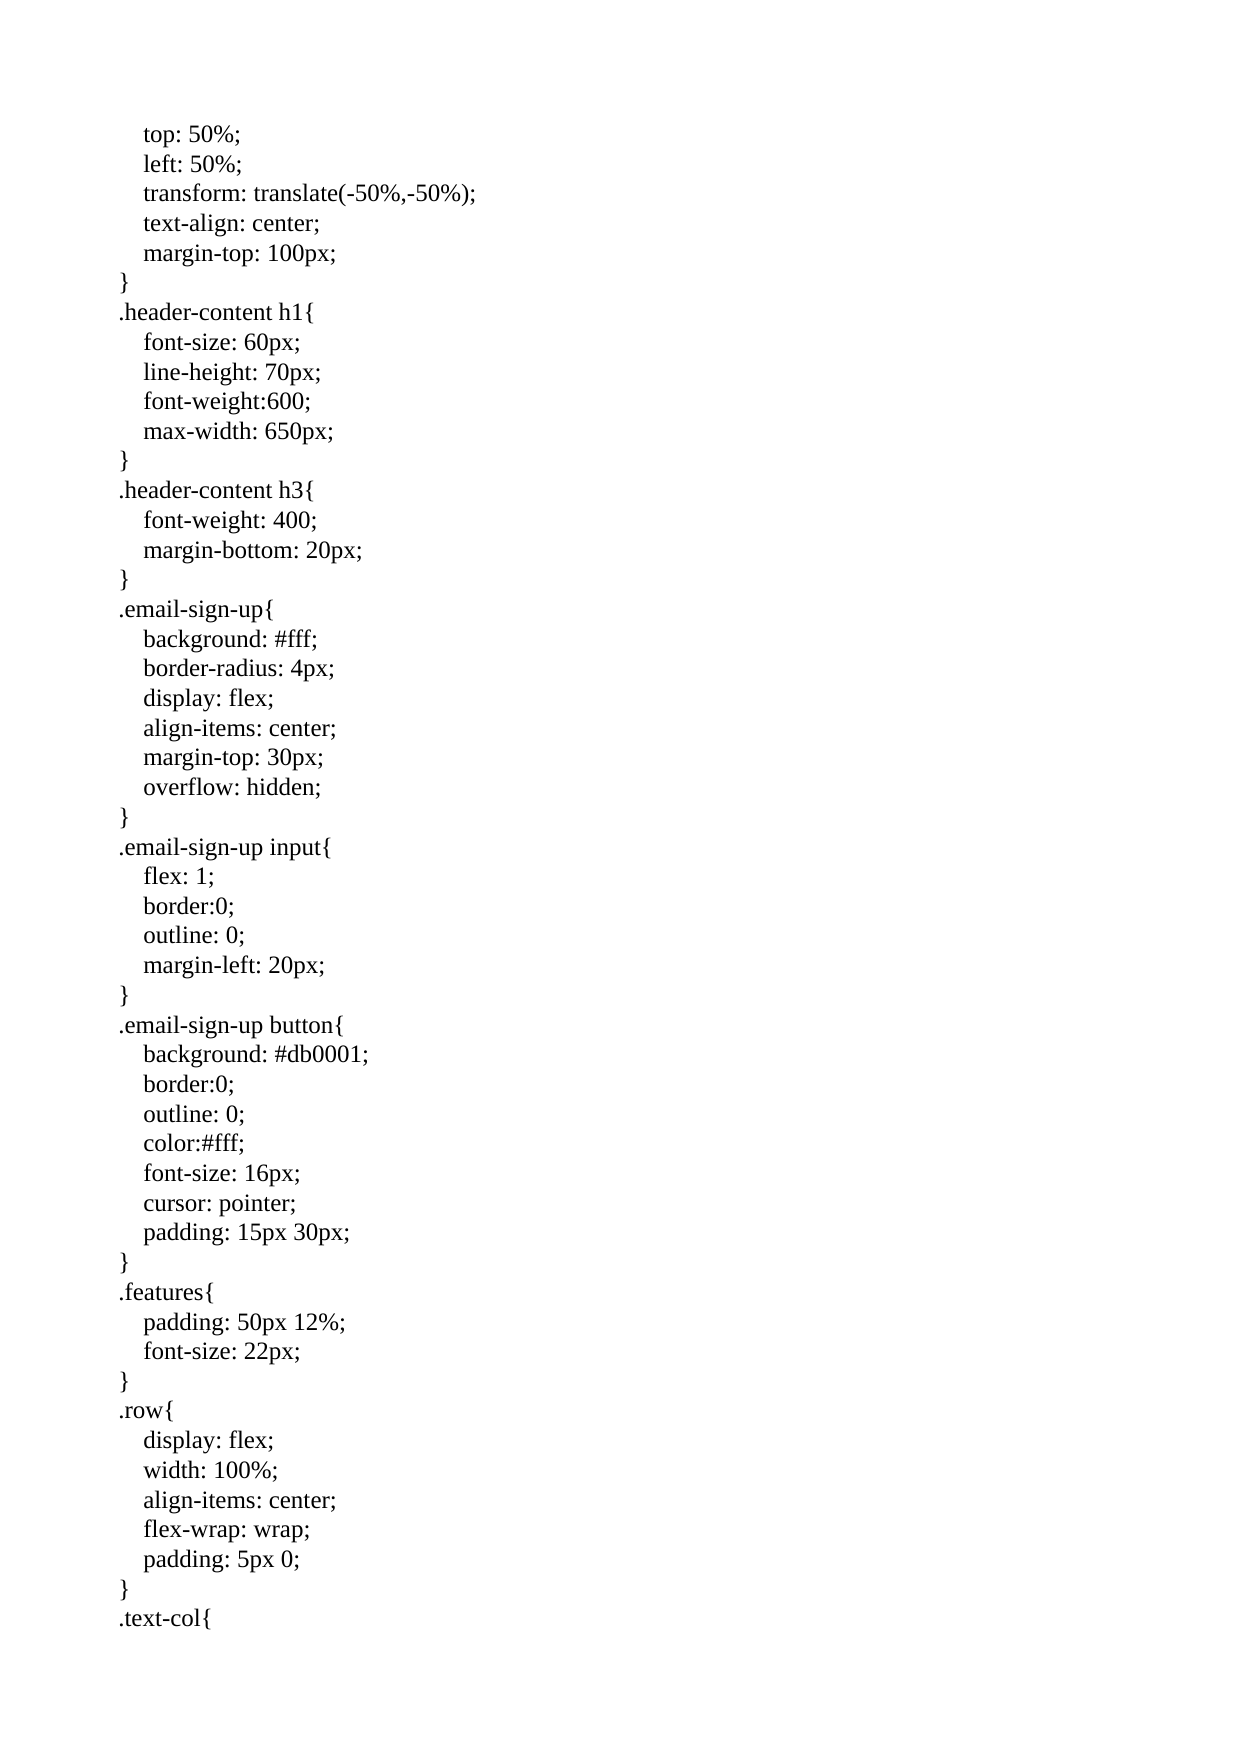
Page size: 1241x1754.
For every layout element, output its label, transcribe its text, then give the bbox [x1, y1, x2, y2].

text .email-sign-up{ [118, 593, 1122, 623]
text width: 100%; [118, 1454, 1122, 1484]
text top: 50%; [118, 118, 1122, 148]
text transform: translate(-50%,-50%); [118, 177, 1122, 207]
text } [118, 267, 1122, 296]
text .row{ [118, 1395, 1122, 1424]
text border-radius: 4px; [118, 652, 1122, 682]
text } [118, 801, 1122, 831]
text font-weight:600; [118, 385, 1122, 415]
text align-items: center; [118, 1484, 1122, 1513]
text max-width: 650px; [118, 415, 1122, 445]
text margin-top: 100px; [118, 237, 1122, 267]
text color:#fff; [118, 1127, 1122, 1157]
text left: 50%; [118, 148, 1122, 177]
text padding: 15px 30px; [118, 1217, 1122, 1246]
text .header-content h3{ [118, 474, 1122, 504]
text margin-top: 30px; [118, 742, 1122, 771]
text } [118, 979, 1122, 1009]
text } [118, 1573, 1122, 1602]
text } [118, 1365, 1122, 1395]
text font-size: 16px; [118, 1157, 1122, 1187]
text display: flex; [118, 682, 1122, 712]
text .email-sign-up button{ [118, 1009, 1122, 1038]
text margin-bottom: 20px; [118, 534, 1122, 563]
text } [118, 1246, 1122, 1276]
text border:0; [118, 890, 1122, 920]
text font-size: 22px; [118, 1335, 1122, 1365]
text outline: 0; [118, 1098, 1122, 1127]
text .header-content h1{ [118, 296, 1122, 326]
text cursor: pointer; [118, 1187, 1122, 1217]
text } [118, 445, 1122, 474]
text text-align: center; [118, 207, 1122, 237]
text .email-sign-up input{ [118, 831, 1122, 860]
text line-height: 70px; [118, 356, 1122, 385]
text border:0; [118, 1068, 1122, 1098]
text font-weight: 400; [118, 504, 1122, 534]
text .features{ [118, 1276, 1122, 1306]
text outline: 0; [118, 920, 1122, 949]
text margin-left: 20px; [118, 949, 1122, 979]
text .text-col{ [118, 1602, 1122, 1632]
text display: flex; [118, 1424, 1122, 1454]
text flex: 1; [118, 860, 1122, 890]
text background: #fff; [118, 623, 1122, 652]
text font-size: 60px; [118, 326, 1122, 356]
text padding: 50px 12%; [118, 1306, 1122, 1335]
text flex-wrap: wrap; [118, 1513, 1122, 1543]
text overflow: hidden; [118, 771, 1122, 801]
text padding: 5px 0; [118, 1543, 1122, 1573]
text background: #db0001; [118, 1038, 1122, 1068]
text align-items: center; [118, 712, 1122, 742]
text } [118, 563, 1122, 593]
